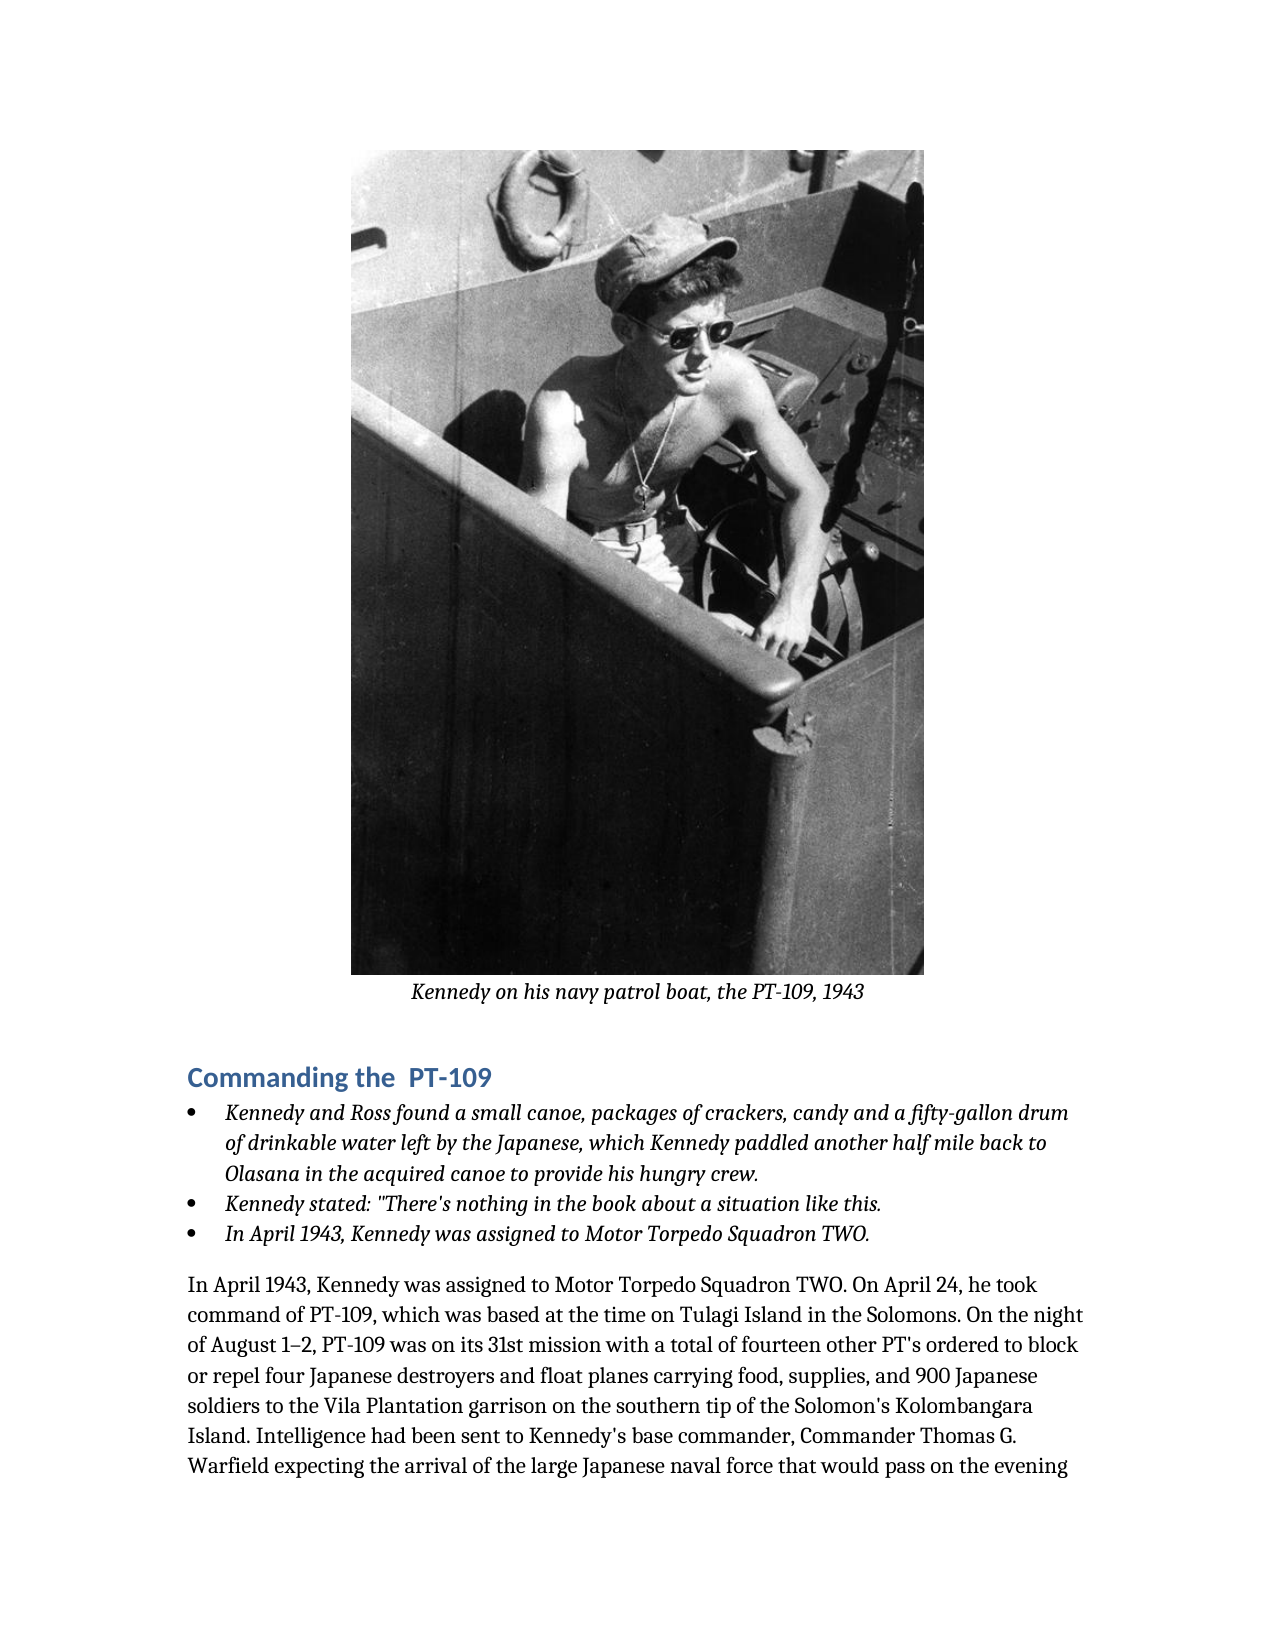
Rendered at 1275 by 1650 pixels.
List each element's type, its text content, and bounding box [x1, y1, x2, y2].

list Kennedy and Ross found a small canoe, packages of crackers, candy and a fifty-gallon drum of drinkable water left by the Japanese, which Kennedy paddled another half mile back to Olasana in the acquired canoe to provide his hungry crew. [187, 1100, 1087, 1187]
list In April 1943, Kennedy was assigned to Motor Torpedo Squadron TWO. [187, 1221, 1087, 1247]
text In April 1943, Kennedy was assigned to Motor Torpedo Squadron TWO. On April 24, he took command of PT-109, which was based at the time on Tulagi Island in the Solomons. On the night of August 1–2, PT-109 was on its 31st mission with a total of fourteen other PT's ordered to block or repel four Japanese destroyers and float planes carrying food, supplies, and 900 Japanese soldiers to the Vila Plantation garrison on the southern tip of the Solomon's Kolombangara Island. Intelligence had been sent to Kennedy's base commander, Commander Thomas G. Warfield expecting the arrival of the large Japanese naval force that would pass on the evening [187, 1272, 1087, 1479]
picture [351, 150, 924, 975]
subtitle Commanding the PT-109 [187, 1059, 1087, 1095]
text Kennedy on his navy patrol boat, the PT-109, 1943 [187, 150, 1087, 1005]
list Kennedy stated: "There's nothing in the book about a situation like this. [187, 1191, 1087, 1217]
